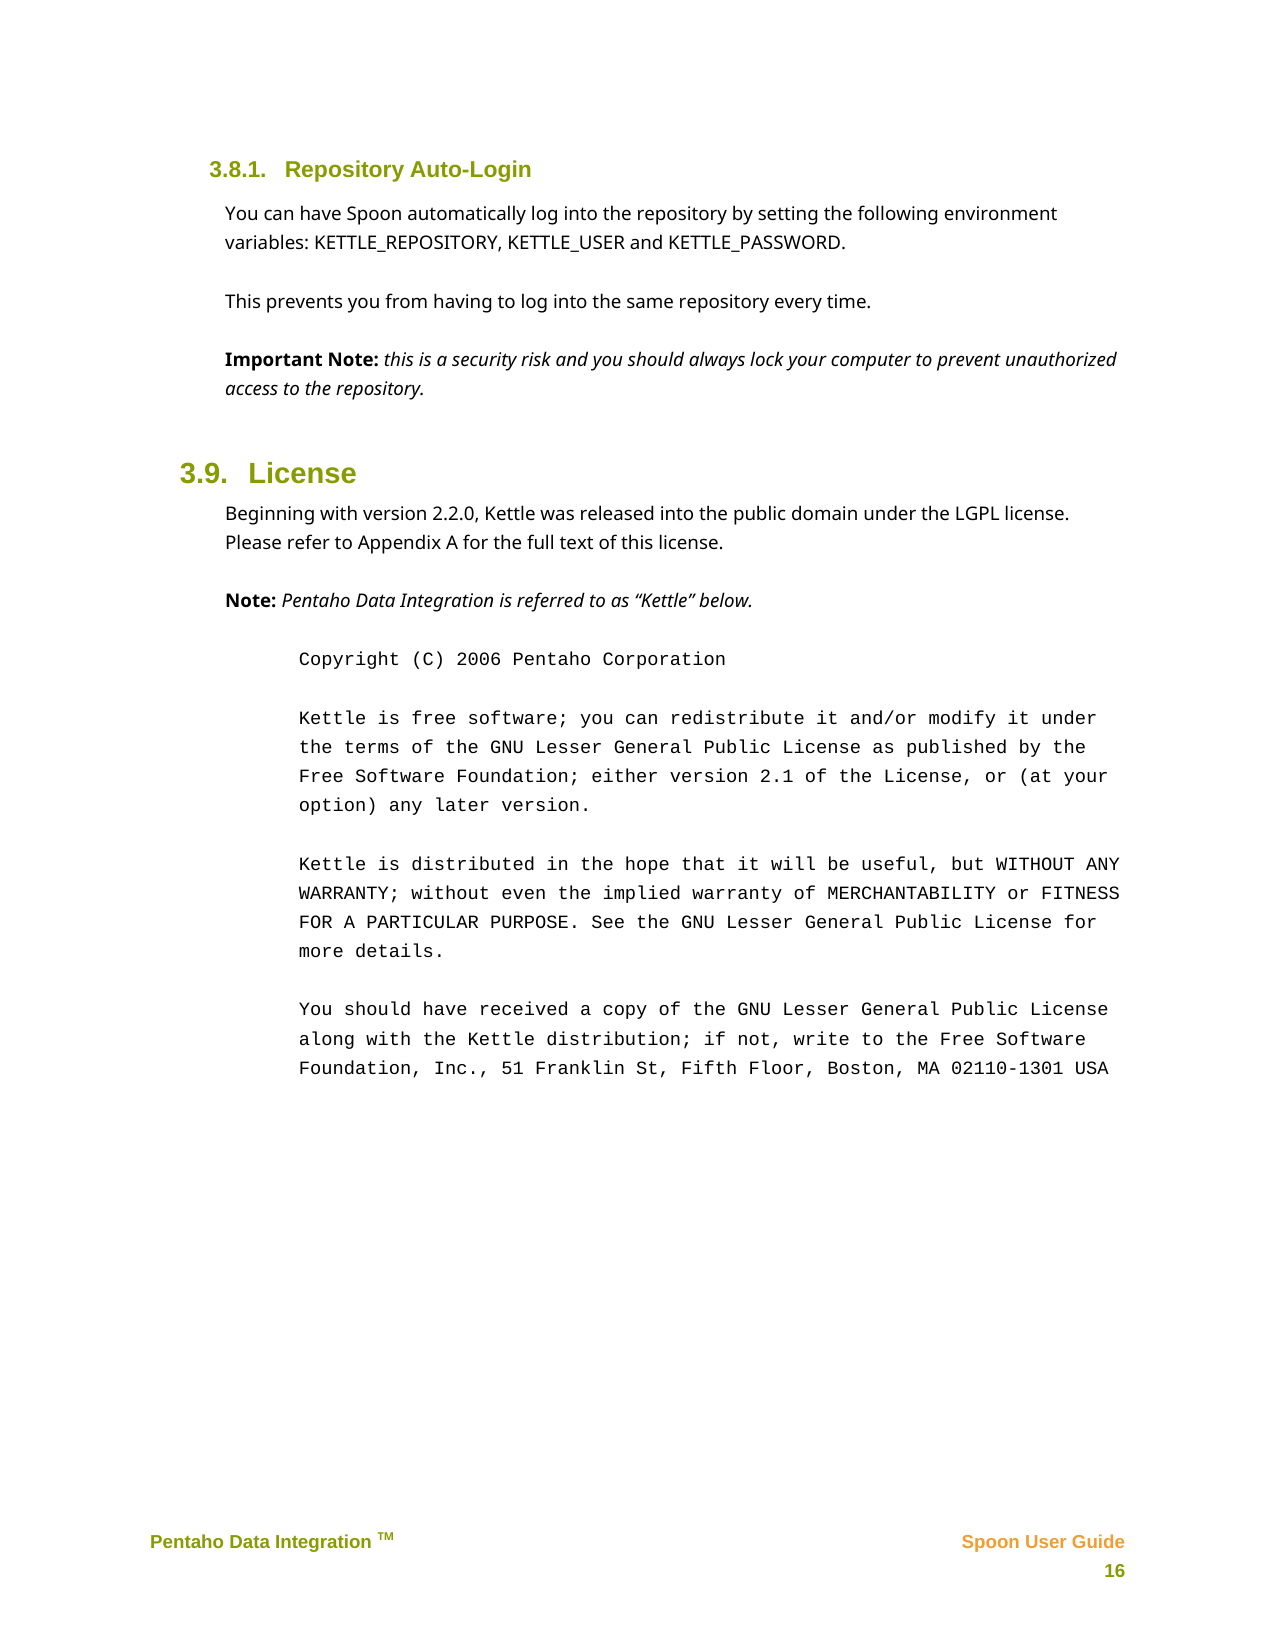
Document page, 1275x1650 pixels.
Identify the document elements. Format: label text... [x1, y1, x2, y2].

subtitle License [179, 456, 1125, 490]
text Copyright (C) 2006 Pentaho Corporation [298, 642, 1125, 672]
text Note: Pentaho Data Integration is referred to as “Kettle” below. [225, 584, 1125, 613]
text Important Note: this is a security risk and you should always lock your computer to prevent unauthorized access to the repository. [225, 343, 1125, 401]
subtitle Repository Auto-Login [209, 150, 1125, 185]
text You should have received a copy of the GNU Lesser General Public License along with the Kettle distribution; if not, write to the Free Software Foundation, Inc., 51 Franklin St, Fifth Floor, Boston, MA 02110-1301 USA [298, 992, 1125, 1080]
text Kettle is distributed in the hope that it will be useful, but WITHOUT ANY WARRANTY; without even the implied warranty of MERCHANTABILITY or FITNESS FOR A PARTICULAR PURPOSE. See the GNU Lesser General Public License for more details. [298, 847, 1125, 963]
text This prevents you from having to log into the same repository every time. [225, 285, 1125, 314]
text You can have Spoon automatically log into the repository by setting the following environment variables: KETTLE_REPOSITORY, KETTLE_USER and KETTLE_PASSWORD. [225, 197, 1125, 256]
text Kettle is free software; you can redistribute it and/or modify it under the terms of the GNU Lesser General Public License as published by the Free Software Foundation; either version 2.1 of the License, or (at your option) any later version. [298, 701, 1125, 817]
text Beginning with version 2.2.0, Kettle was released into the public domain under the LGPL license. Please refer to Appendix A for the full text of this license. [225, 497, 1125, 555]
